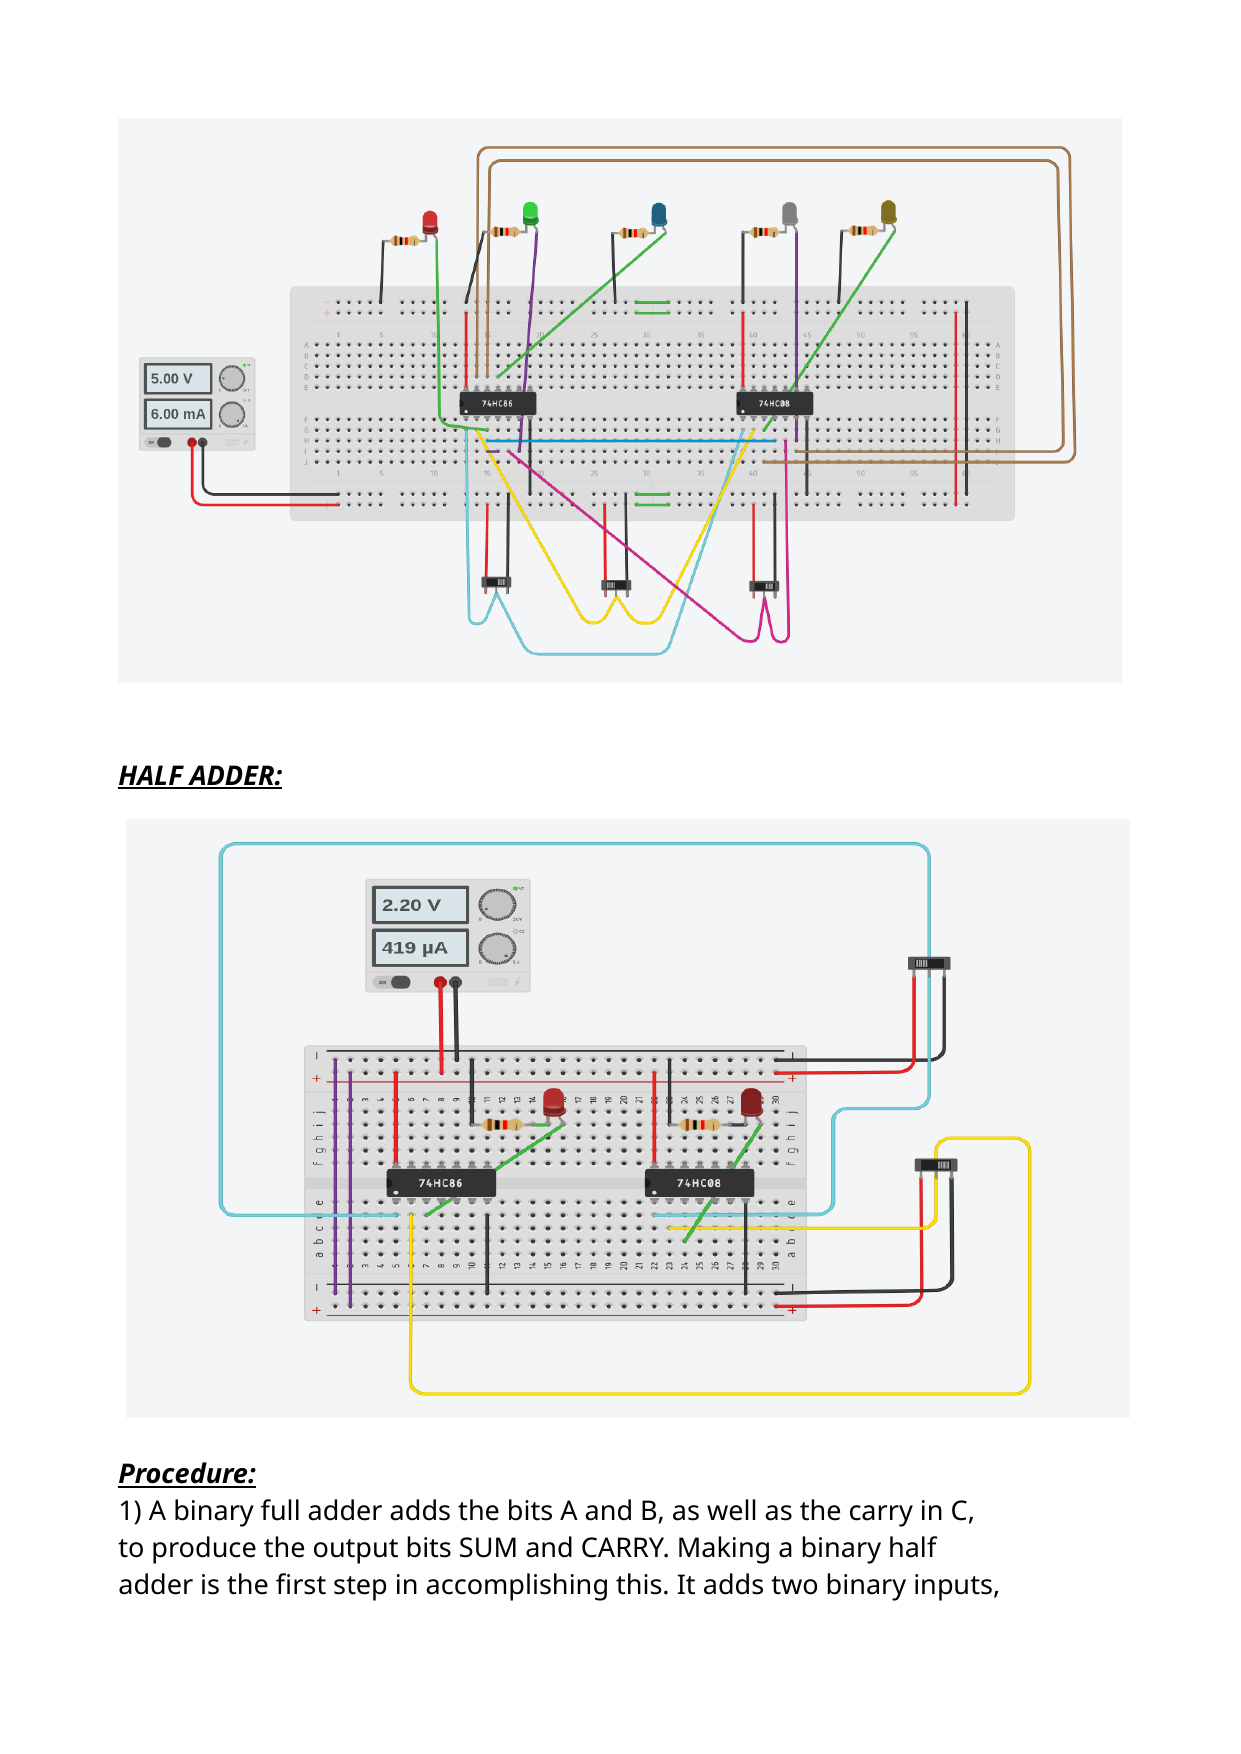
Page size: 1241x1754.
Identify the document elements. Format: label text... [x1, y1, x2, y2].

text 1) A binary full adder adds the bits A and B, as well as the carry in C, [118, 1491, 1122, 1528]
text adder is the first step in accomplishing this. It adds two binary inputs, [118, 1565, 1122, 1602]
text to produce the output bits SUM and CARRY. Making a binary half [118, 1528, 1122, 1565]
picture [118, 118, 1123, 683]
text Procedure: [118, 1454, 1122, 1491]
picture [126, 819, 1130, 1418]
text HALF ADDER: [118, 756, 1122, 793]
